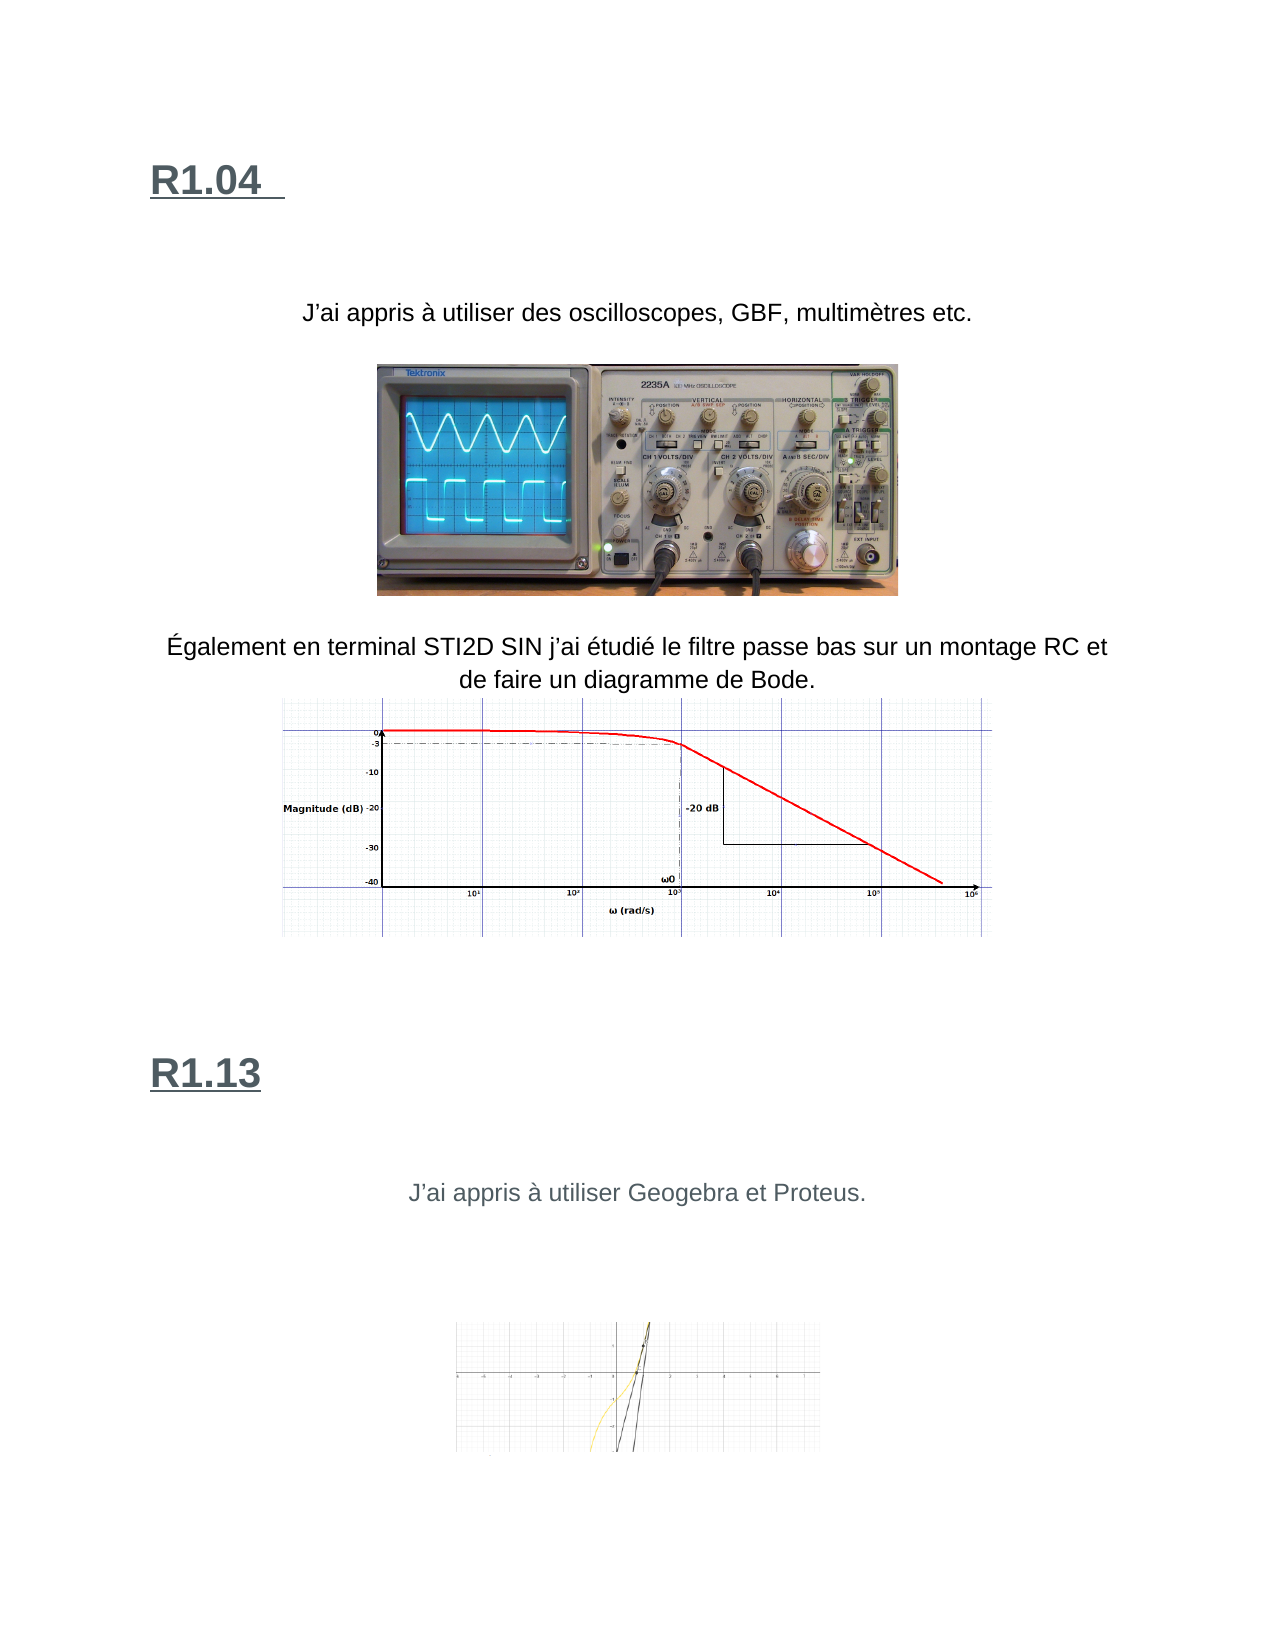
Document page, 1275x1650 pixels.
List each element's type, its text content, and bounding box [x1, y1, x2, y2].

picture [455, 1322, 821, 1456]
picture [282, 698, 993, 937]
text J’ai appris à utiliser Geogebra et Proteus. [687, 1190, 1125, 1204]
text J’ai appris à utiliser Geogebra et Proteus. [150, 1190, 468, 1204]
text R1.04 [150, 175, 1125, 199]
text R1.13 [150, 1068, 1125, 1092]
text J’ai appris à utiliser Geogebra et Proteus. [484, 1190, 685, 1204]
text Également en terminal STI2D SIN j’ai étudié le filtre passe bas sur un montage RC et de faire un diagramme de Bode. [150, 632, 1125, 694]
picture [377, 364, 899, 596]
text J’ai appris à utiliser des oscilloscopes, GBF, multimètres etc. [150, 298, 1125, 327]
